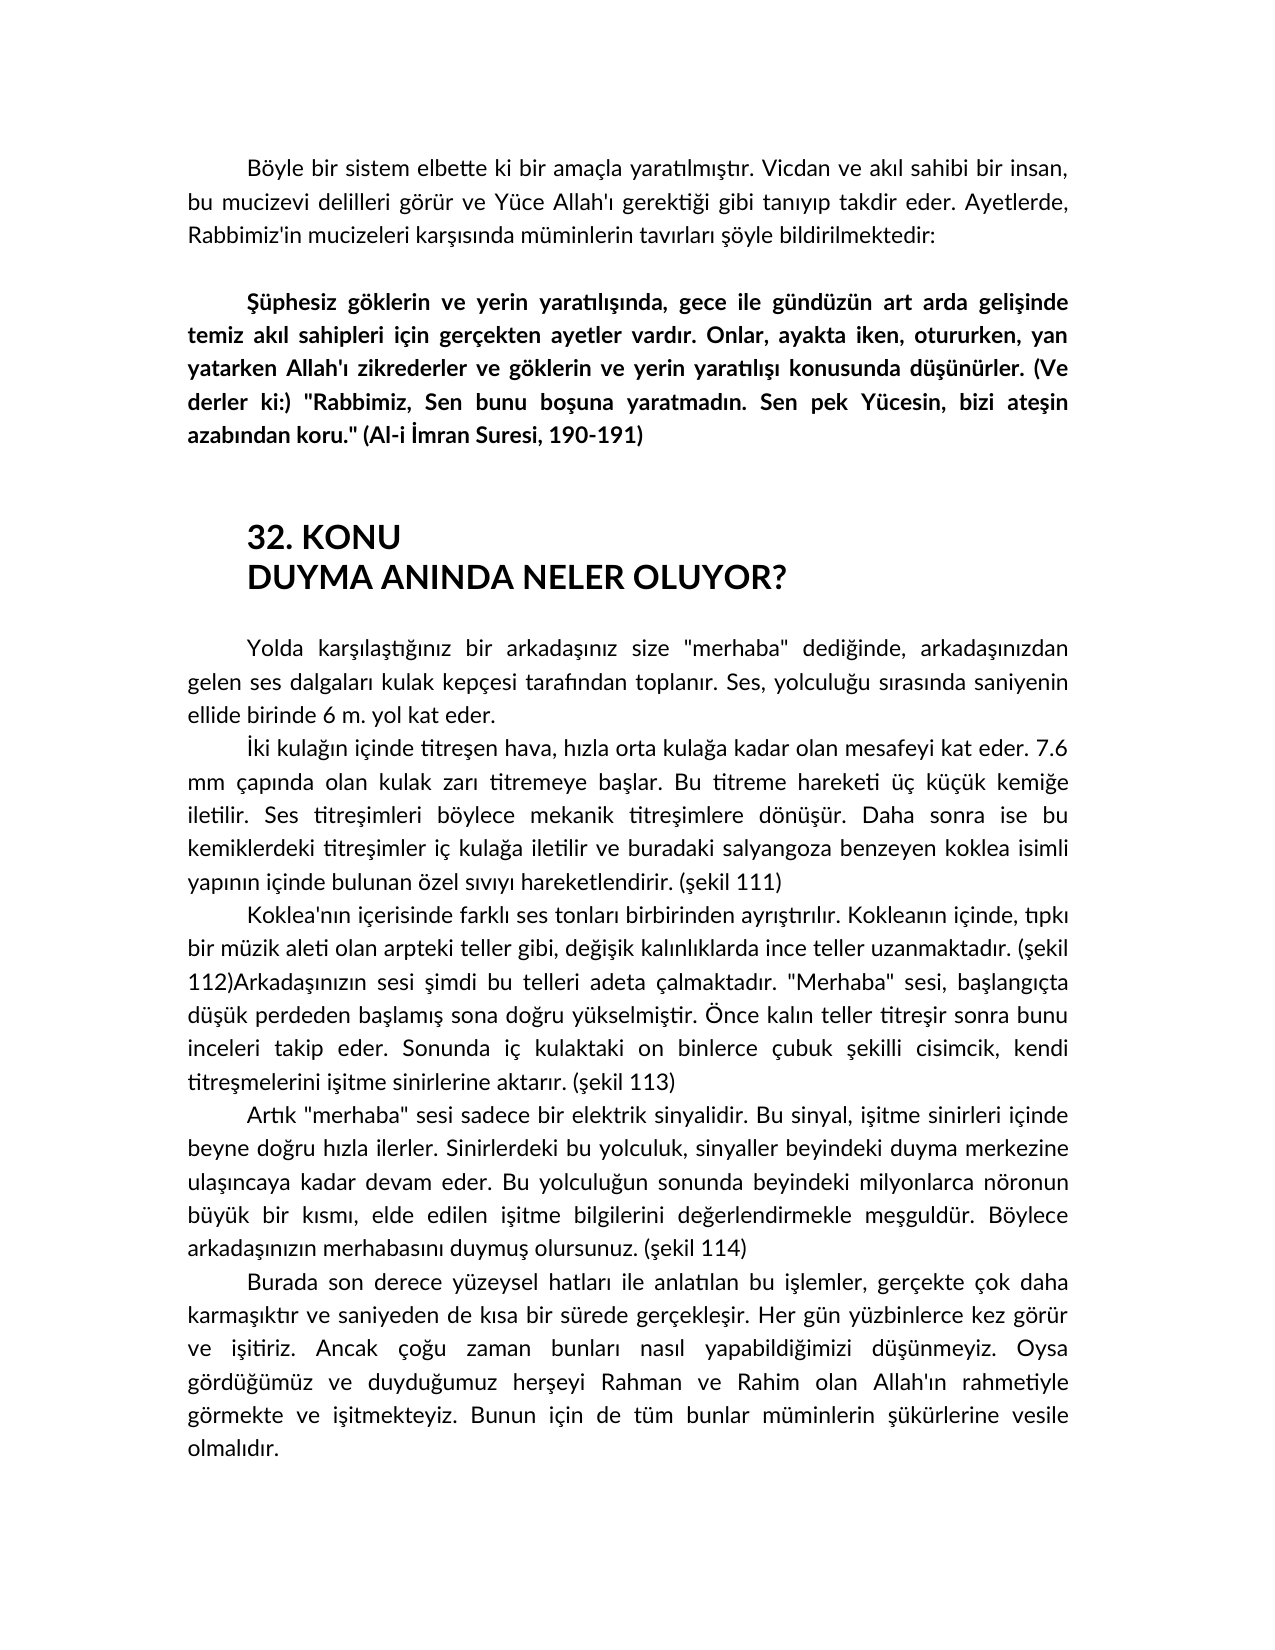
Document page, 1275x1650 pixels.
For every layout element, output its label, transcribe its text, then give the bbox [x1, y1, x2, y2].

text Burada son derece yüzeysel hatları ile anlatılan bu işlemler, gerçekte çok daha karmaşıktır ve saniyeden de kısa bir sürede gerçekleşir. Her gün yüzbinlerce kez görür ve işitiriz. Ancak çoğu zaman bunları nasıl yapabildiğimizi düşünmeyiz. Oysa gördüğümüz ve duyduğumuz herşeyi Rahman ve Rahim olan Allah'ın rahmetiyle görmekte ve işitmekteyiz. Bunun için de tüm bunlar müminlerin şükürlerine vesile olmalıdır. [187, 1263, 1070, 1463]
text Böyle bir sistem elbette ki bir amaçla yaratılmıştır. Vicdan ve akıl sahibi bir insan, bu mucizevi delilleri görür ve Yüce Allah'ı gerektiği gibi tanıyıp takdir eder. Ayetlerde, Rabbimiz'in mucizeleri karşısında müminlerin tavırları şöyle bildirilmektedir: [187, 150, 1070, 250]
text DUYMA ANINDA NELER OLUYOR? [187, 557, 1070, 597]
text Yolda karşılaştığınız bir arkadaşınız size "merhaba" dediğinde, arkadaşınızdan gelen ses dalgaları kulak kepçesi tarafından toplanır. Ses, yolculuğu sırasında saniyenin ellide birinde 6 m. yol kat eder. [187, 630, 1070, 730]
text Artık "merhaba" sesi sadece bir elektrik sinyalidir. Bu sinyal, işitme sinirleri içinde beyne doğru hızla ilerler. Sinirlerdeki bu yolculuk, sinyaller beyindeki duyma merkezine ulaşıncaya kadar devam eder. Bu yolculuğun sonunda beyindeki milyonlarca nöronun büyük bir kısmı, elde edilen işitme bilgilerini değerlendirmekle meşguldür. Böylece arkadaşınızın merhabasını duymuş olursunuz. (şekil 114) [187, 1097, 1070, 1263]
text 32. KONU [187, 517, 1070, 557]
text Şüphesiz göklerin ve yerin yaratılışında, gece ile gündüzün art arda gelişinde temiz akıl sahipleri için gerçekten ayetler vardır. Onlar, ayakta iken, otururken, yan yatarken Allah'ı zikrederler ve göklerin ve yerin yaratılışı konusunda düşünürler. (Ve derler ki:) "Rabbimiz, Sen bunu boşuna yaratmadın. Sen pek Yücesin, bizi ateşin azabından koru." (Al-i İmran Suresi, 190-191) [187, 283, 1070, 450]
text Koklea'nın içerisinde farklı ses tonları birbirinden ayrıştırılır. Kokleanın içinde, tıpkı bir müzik aleti olan arpteki teller gibi, değişik kalınlıklarda ince teller uzanmaktadır. (şekil 112)Arkadaşınızın sesi şimdi bu telleri adeta çalmaktadır. "Merhaba" sesi, başlangıçta düşük perdeden başlamış sona doğru yükselmiştir. Önce kalın teller titreşir sonra bunu inceleri takip eder. Sonunda iç kulaktaki on binlerce çubuk şekilli cisimcik, kendi titreşmelerini işitme sinirlerine aktarır. (şekil 113) [187, 897, 1070, 1097]
text İki kulağın içinde titreşen hava, hızla orta kulağa kadar olan mesafeyi kat eder. 7.6 mm çapında olan kulak zarı titremeye başlar. Bu titreme hareketi üç küçük kemiğe iletilir. Ses titreşimleri böylece mekanik titreşimlere dönüşür. Daha sonra ise bu kemiklerdeki titreşimler iç kulağa iletilir ve buradaki salyangoza benzeyen koklea isimli yapının içinde bulunan özel sıvıyı hareketlendirir. (şekil 111) [187, 730, 1070, 897]
